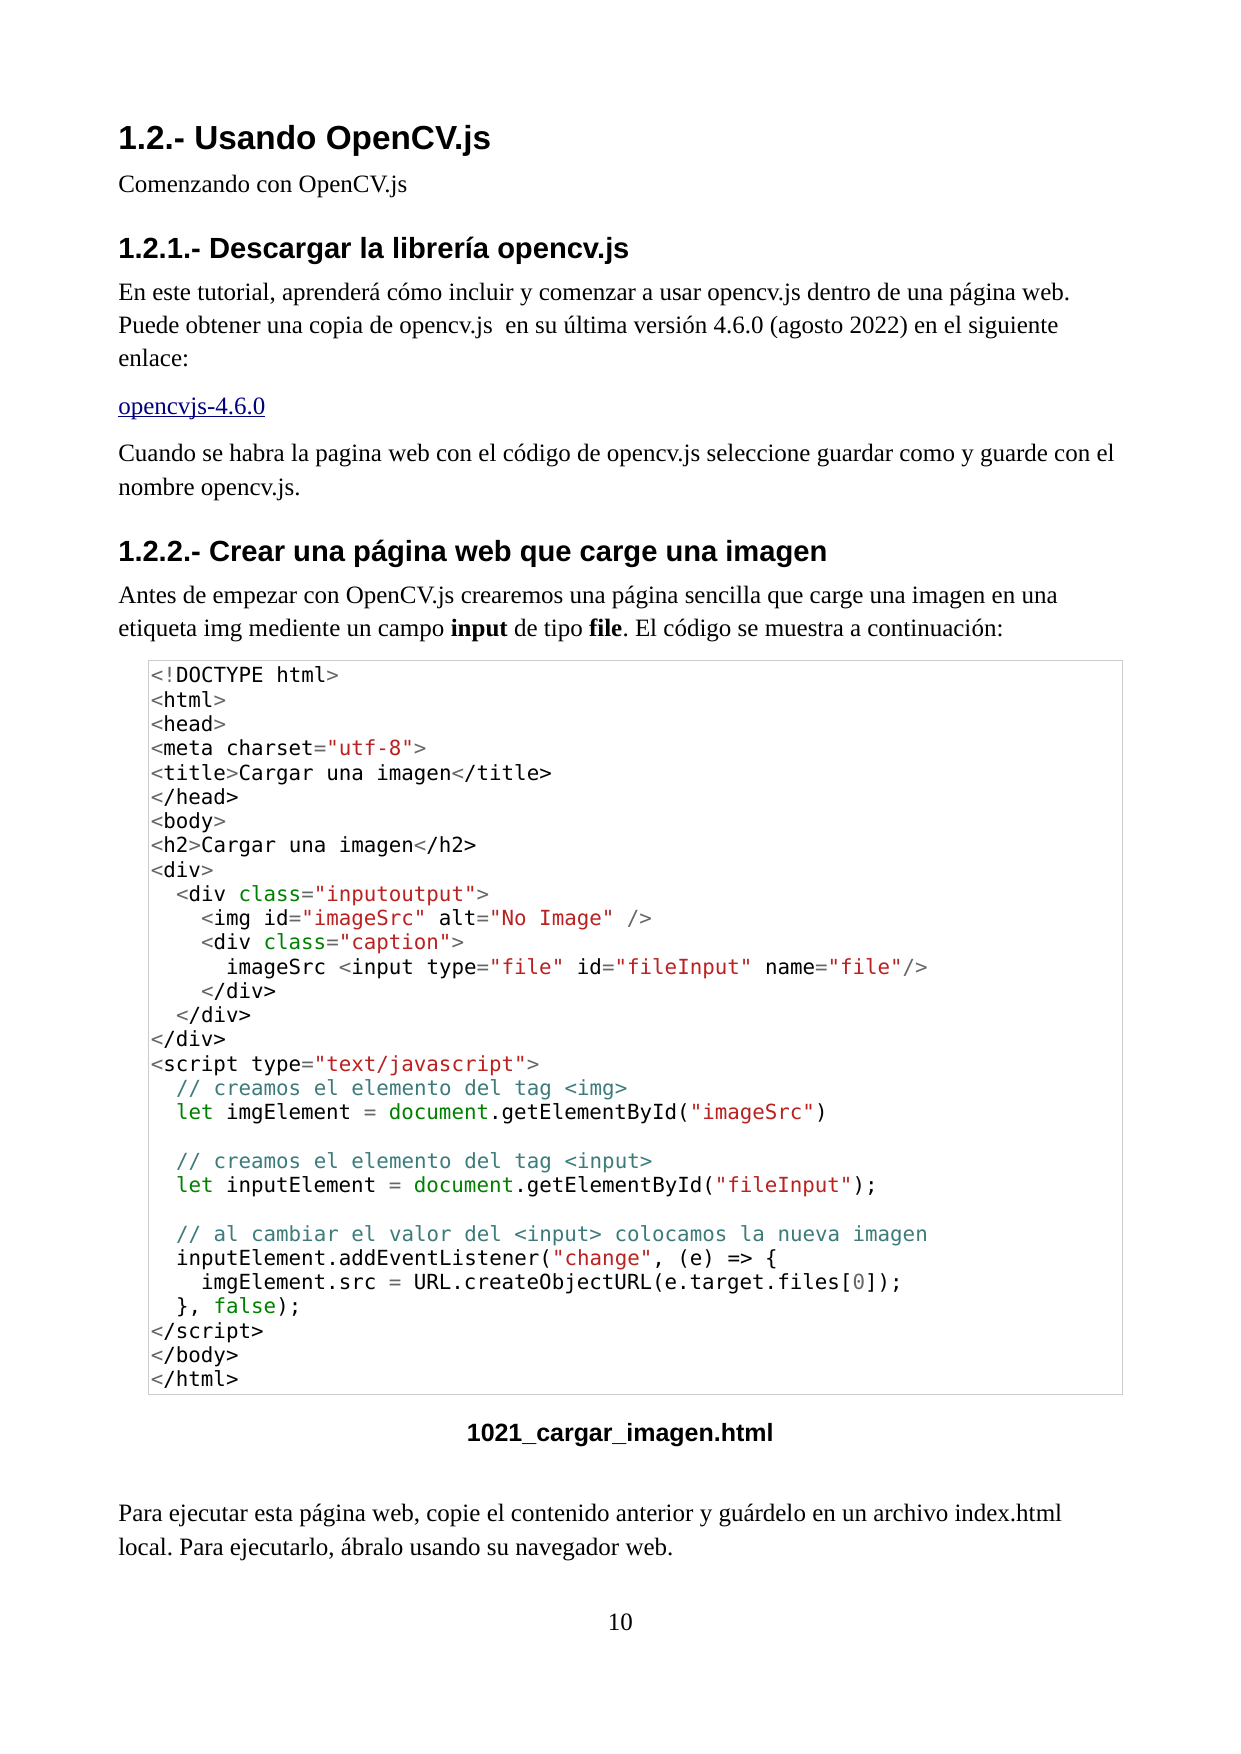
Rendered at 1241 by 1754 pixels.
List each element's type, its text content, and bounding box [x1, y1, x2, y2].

text </head> [149, 782, 1122, 806]
text // creamos el elemento del tag <img> [149, 1073, 1122, 1097]
subtitle Descargar la librería opencv.js [118, 231, 1122, 265]
subtitle Usando OpenCV.js [118, 118, 1122, 157]
text inputElement.addEventListener("change", (e) => { [149, 1243, 1122, 1267]
text </div> [149, 1024, 1122, 1049]
text <title>Cargar una imagen</title> [149, 757, 1122, 782]
text <div> [149, 854, 1122, 879]
text </script> [149, 1316, 1122, 1340]
text // al cambiar el valor del <input> colocamos la nueva imagen [149, 1219, 1122, 1243]
text </html> [149, 1364, 1122, 1394]
text </div> [149, 976, 1122, 1000]
text }, false); [149, 1291, 1122, 1316]
text <html> [149, 685, 1122, 709]
text <h2>Cargar una imagen</h2> [149, 830, 1122, 854]
text Comenzando con OpenCV.js [118, 169, 1122, 198]
text <!DOCTYPE html> [149, 661, 1122, 685]
text imageSrc <input type="file" id="fileInput" name="file"/> [149, 952, 1122, 976]
text <div class="inputoutput"> [149, 879, 1122, 903]
text Para ejecutar esta página web, copie el contenido anterior y guárdelo en un archivo index.html local. Para ejecutarlo, ábralo usando su navegador web. [118, 1498, 1122, 1560]
text Antes de empezar con OpenCV.js crearemos una página sencilla que carge una imagen en una etiqueta img mediente un campo input de tipo file. El código se muestra a continuación: [118, 580, 1122, 642]
text <img id="imageSrc" alt="No Image" /> [149, 903, 1122, 927]
text opencvjs-4.6.0 [118, 391, 1122, 420]
subtitle Crear una página web que carge una imagen [118, 534, 1122, 567]
text <head> [149, 709, 1122, 733]
text imgElement.src = URL.createObjectURL(e.target.files[0]); [149, 1267, 1122, 1291]
text // creamos el elemento del tag <input> [149, 1146, 1122, 1170]
text <script type="text/javascript"> [149, 1049, 1122, 1073]
text 1021_cargar_imagen.html [118, 1418, 1122, 1447]
text let imgElement = document.getElementById("imageSrc") [149, 1097, 1122, 1124]
text <div class="caption"> [149, 927, 1122, 952]
text </body> [149, 1340, 1122, 1364]
text let inputElement = document.getElementById("fileInput"); [149, 1170, 1122, 1197]
text En este tutorial, aprenderá cómo incluir y comenzar a usar opencv.js dentro de una página web. Puede obtener una copia de opencv.js en su última versión 4.6.0 (agosto 2022) en el siguiente enlace: [118, 277, 1122, 372]
text Cuando se habra la pagina web con el código de opencv.js seleccione guardar como y guarde con el nombre opencv.js. [118, 438, 1122, 500]
text <meta charset="utf-8"> [149, 733, 1122, 757]
text </div> [149, 1000, 1122, 1024]
text <body> [149, 806, 1122, 830]
